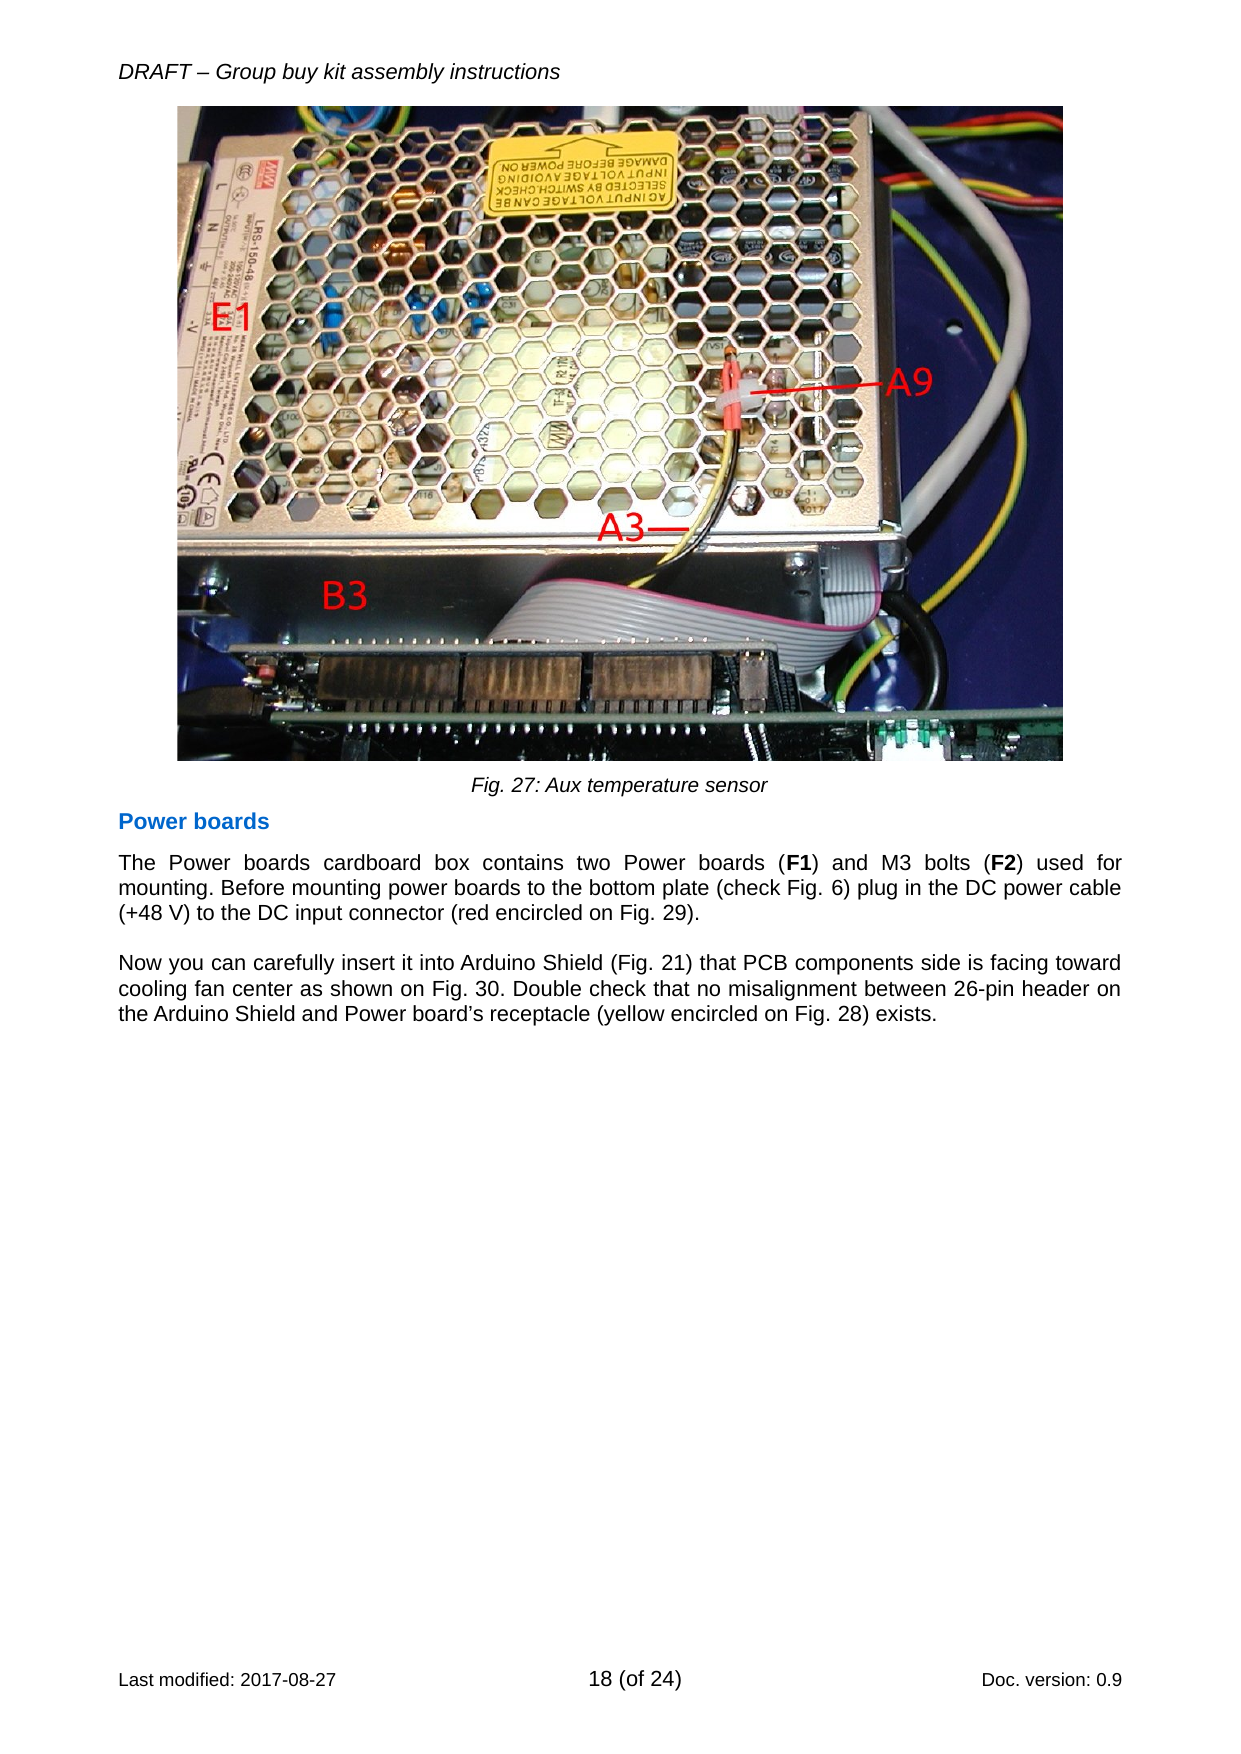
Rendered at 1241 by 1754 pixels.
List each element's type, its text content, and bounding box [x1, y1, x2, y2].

list Fig. 27: Aux temperature sensor [177, 761, 1063, 797]
text The Power boards cardboard box contains two Power boards (F1) and M3 bolts (F2) used for mounting. Before mounting power boards to the bottom plate (check Fig. 6) plug in the DC power cable (+48 V) to the DC input connector (red encircled on Fig. 29). [118, 849, 1122, 925]
text Now you can carefully insert it into Arduino Shield (Fig. 21) that PCB components side is facing toward cooling fan center as shown on Fig. 30. Double check that no misalignment between 26-pin header on the Arduino Shield and Power board’s receptacle (yellow encircled on Fig. 28) exists. [118, 950, 1122, 1026]
picture [177, 106, 1063, 761]
subtitle Power boards [118, 106, 1122, 835]
